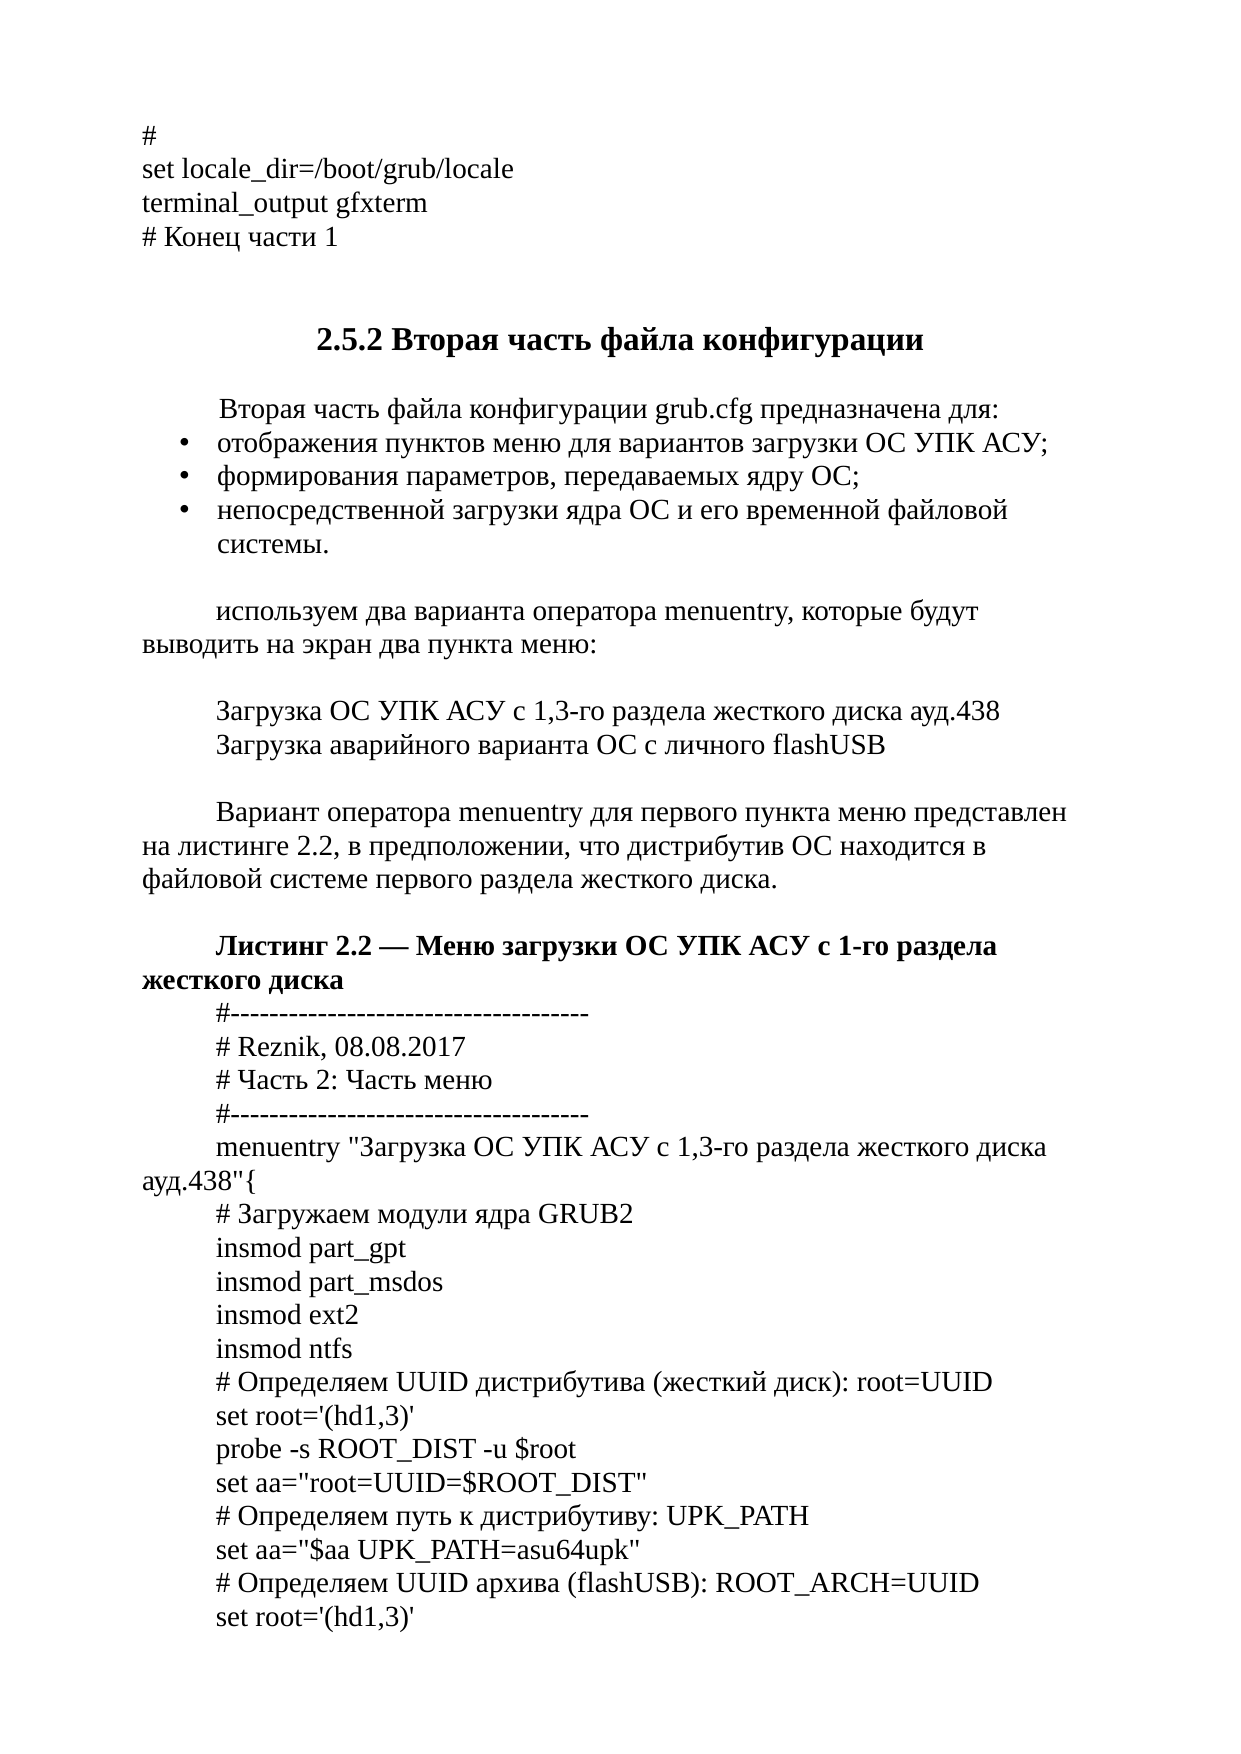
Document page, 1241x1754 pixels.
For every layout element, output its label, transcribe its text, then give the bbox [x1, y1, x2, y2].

text # Определяем путь к дистрибутиву: UPK_PATH [142, 1498, 1098, 1532]
text используем два варианта оператора menuentry, которые будут выводить на экран два пункта меню: [142, 593, 1098, 660]
text 2.5.2 Вторая часть файла конфигурации [142, 319, 1098, 358]
text set aa="$aa UPK_PATH=asu64upk" [142, 1532, 1098, 1566]
text Вторая часть файла конфигурации grub.cfg предназначена для: [142, 391, 1098, 425]
text #------------------------------------- [142, 995, 1098, 1029]
text # Часть 2: Часть меню [142, 1062, 1098, 1096]
list формирования параметров, передаваемых ядру ОС; [179, 458, 1098, 492]
text menuentry "Загрузка ОС УПК АСУ с 1,3-го раздела жесткого диска ауд.438"{ [142, 1129, 1098, 1197]
text probe -s ROOT_DIST -u $root [142, 1431, 1098, 1465]
text insmod part_msdos [142, 1264, 1098, 1297]
text terminal_output gfxterm [142, 185, 1098, 219]
list непосредственной загрузки ядра ОС и его временной файловой системы. [179, 492, 1098, 559]
text Листинг 2.2 — Меню загрузки ОС УПК АСУ с 1-го раздела жесткого диска [142, 928, 1098, 995]
text #------------------------------------- [142, 1096, 1098, 1129]
text # Определяем UUID дистрибутива (жесткий диск): root=UUID [142, 1364, 1098, 1398]
text set root='(hd1,3)' [142, 1398, 1098, 1431]
text insmod ext2 [142, 1297, 1098, 1331]
text set locale_dir=/boot/grub/locale [142, 152, 1098, 185]
text set aa="root=UUID=$ROOT_DIST" [142, 1465, 1098, 1498]
text # Reznik, 08.08.2017 [142, 1029, 1098, 1062]
text set root='(hd1,3)' [142, 1599, 1098, 1633]
text # [142, 118, 1098, 152]
text # Определяем UUID архива (flashUSB): ROOT_ARCH=UUID [142, 1566, 1098, 1599]
text insmod part_gpt [142, 1230, 1098, 1264]
text Вариант оператора menuentry для первого пункта меню представлен на листинге 2.2, в предположении, что дистрибутив ОС находится в файловой системе первого раздела жесткого диска. [142, 794, 1098, 895]
list отображения пунктов меню для вариантов загрузки ОС УПК АСУ; [179, 425, 1098, 458]
text # Загружаем модули ядра GRUB2 [142, 1197, 1098, 1230]
text insmod ntfs [142, 1331, 1098, 1364]
text Загрузка ОС УПК АСУ с 1,3-го раздела жесткого диска ауд.438 [142, 693, 1098, 727]
text Загрузка аварийного варианта ОС с личного flashUSB [142, 727, 1098, 761]
text # Конец части 1 [142, 219, 1098, 252]
